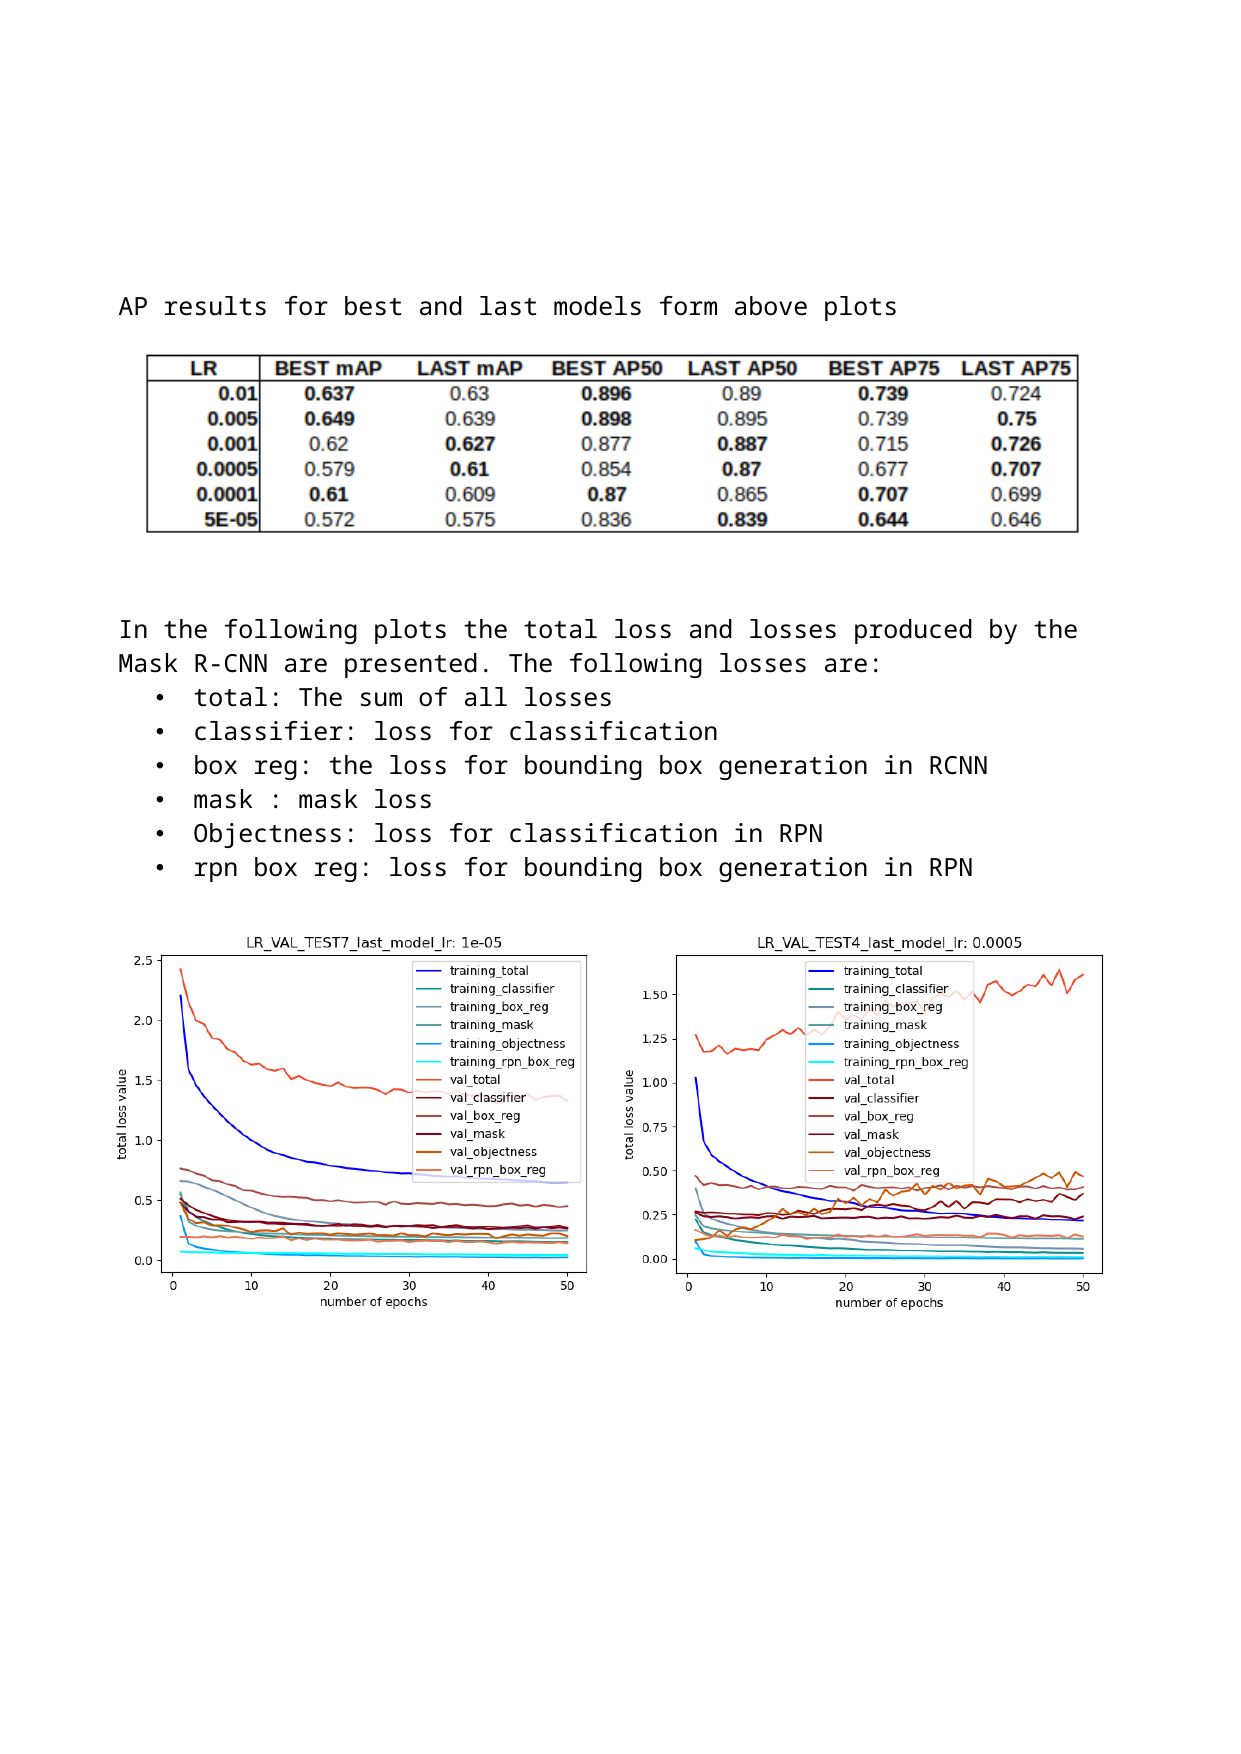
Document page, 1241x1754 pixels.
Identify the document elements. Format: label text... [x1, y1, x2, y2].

picture [131, 345, 1096, 544]
list Objectness: loss for classification in RPN [156, 816, 1122, 850]
text In the following plots the total loss and losses produced by the Mask R-CNN are presented. The following losses are: [118, 611, 1122, 679]
text AP results for best and last models form above plots [118, 288, 1122, 322]
list mask : mask loss [156, 782, 1122, 816]
list rpn box reg: loss for bounding box generation in RPN [156, 850, 1122, 884]
list classifier: loss for classification [156, 714, 1122, 748]
list total: The sum of all losses [156, 679, 1122, 714]
list box reg: the loss for bounding box generation in RCNN [156, 748, 1122, 782]
picture [92, 905, 1157, 1318]
